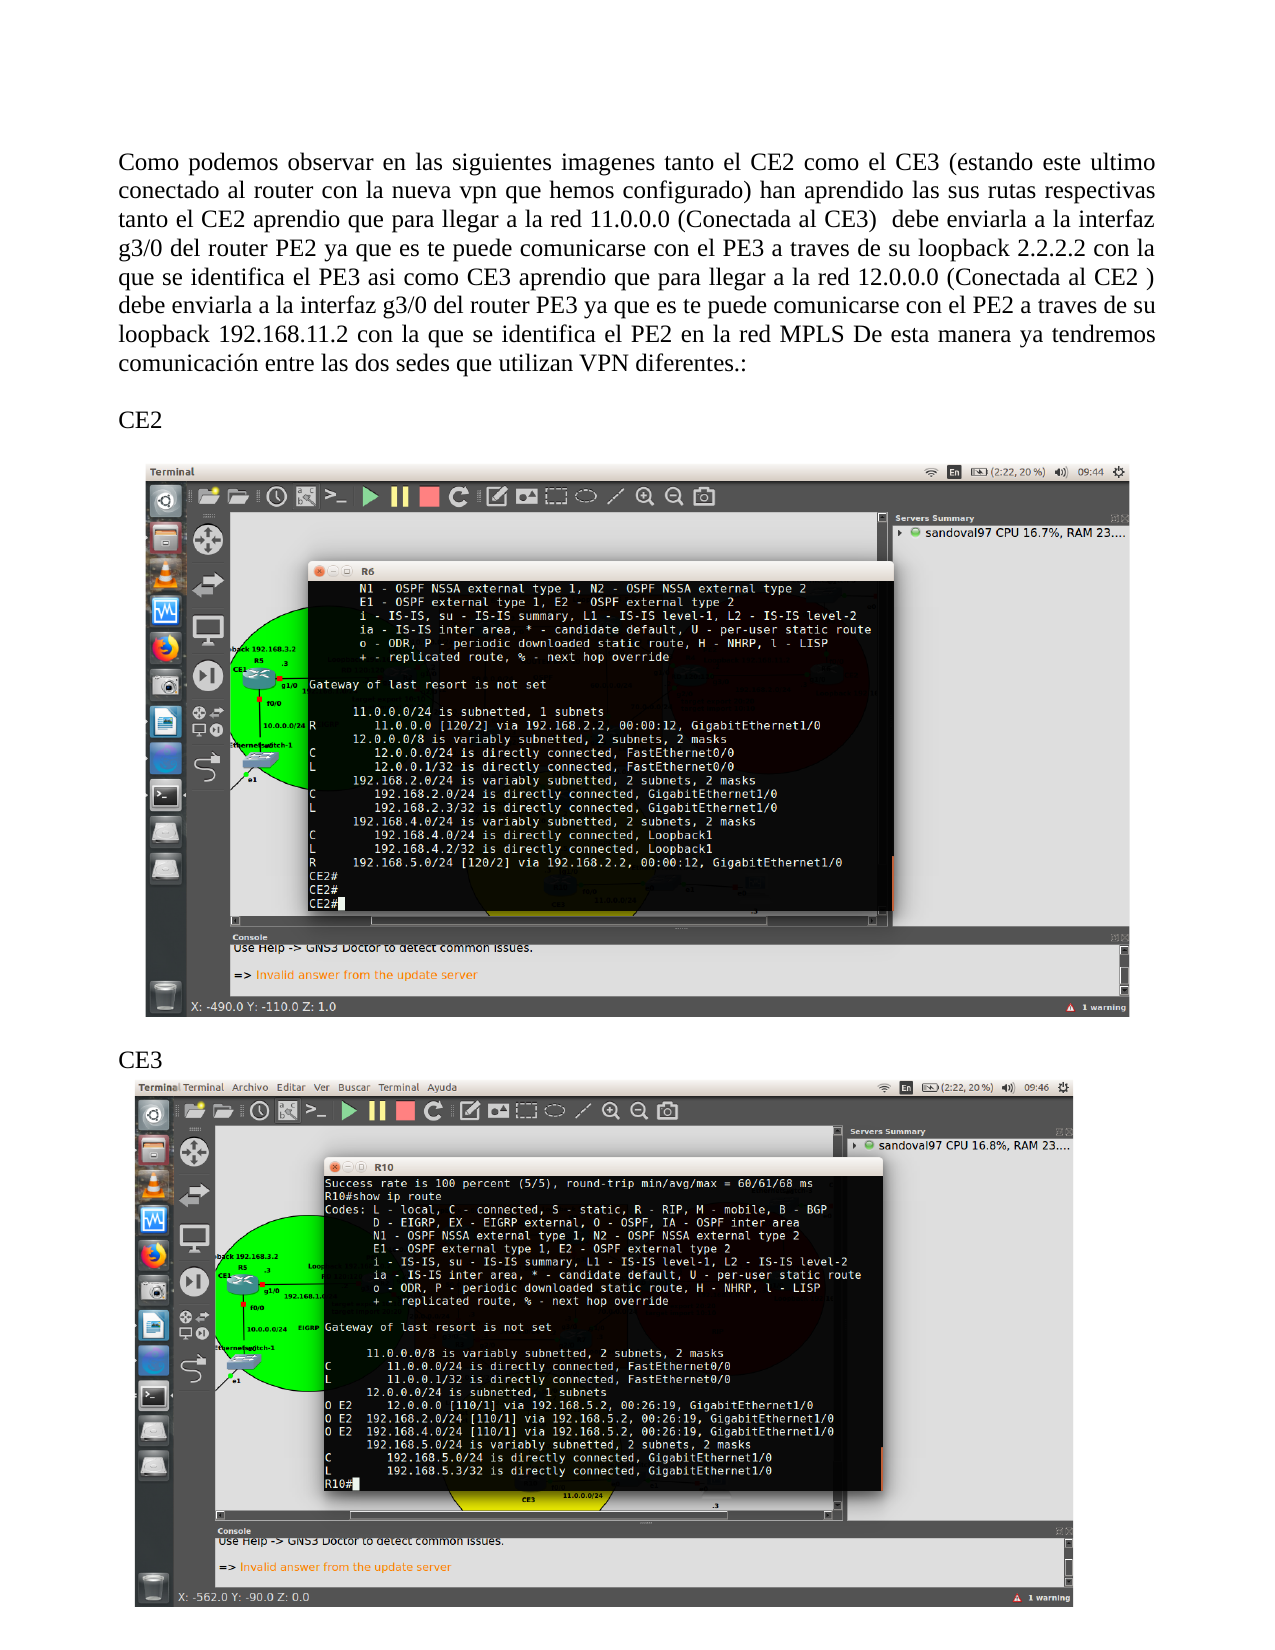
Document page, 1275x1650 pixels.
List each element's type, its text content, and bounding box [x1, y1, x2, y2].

picture [145, 463, 1130, 1017]
text CE2 [118, 406, 1157, 434]
picture [134, 1079, 1074, 1607]
text CE3 [118, 1045, 1157, 1074]
text Como podemos observar en las siguientes imagenes tanto el CE2 como el CE3 (estando este ultimo conectado al router con la nueva vpn que hemos configurado) han aprendido las sus rutas respectivas tanto el CE2 aprendio que para llegar a la red 11.0.0.0 (Conectada al CE3) debe enviarla a la interfaz g3/0 del router PE2 ya que es te puede comunicarse con el PE3 a traves de su loopback 2.2.2.2 con la que se identifica el PE3 asi como CE3 aprendio que para llegar a la red 12.0.0.0 (Conectada al CE2 ) debe enviarla a la interfaz g3/0 del router PE3 ya que es te puede comunicarse con el PE2 a traves de su loopback 192.168.11.2 con la que se identifica el PE2 en la red MPLS De esta manera ya tendremos comunicación entre las dos sedes que utilizan VPN diferentes.: [118, 147, 1157, 377]
